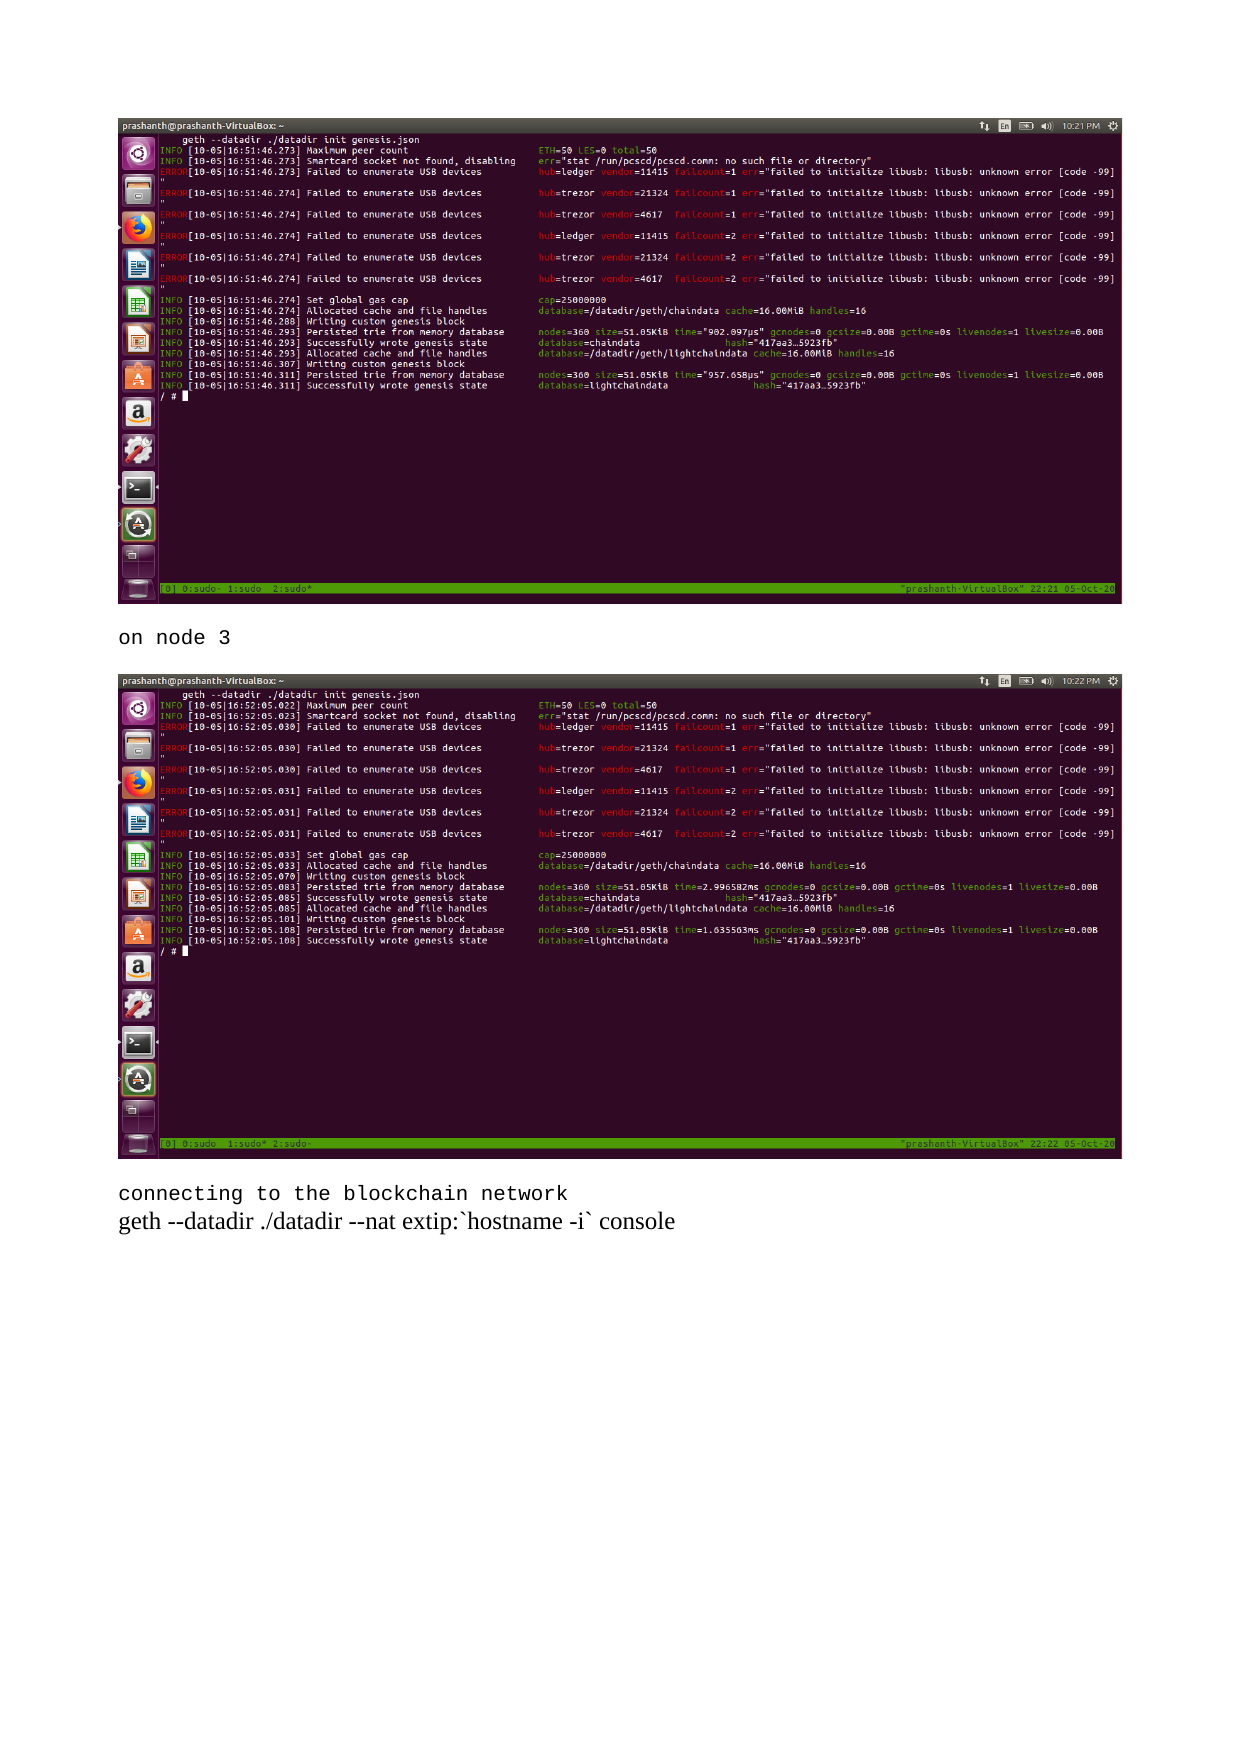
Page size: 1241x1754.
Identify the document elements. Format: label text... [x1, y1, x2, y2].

picture [118, 674, 1123, 1159]
text on node 3 [118, 627, 1122, 650]
text connecting to the blockchain network [118, 1183, 1122, 1206]
text geth --datadir ./datadir --nat extip:`hostname -i` console [118, 1206, 1122, 1235]
picture [118, 118, 1123, 604]
